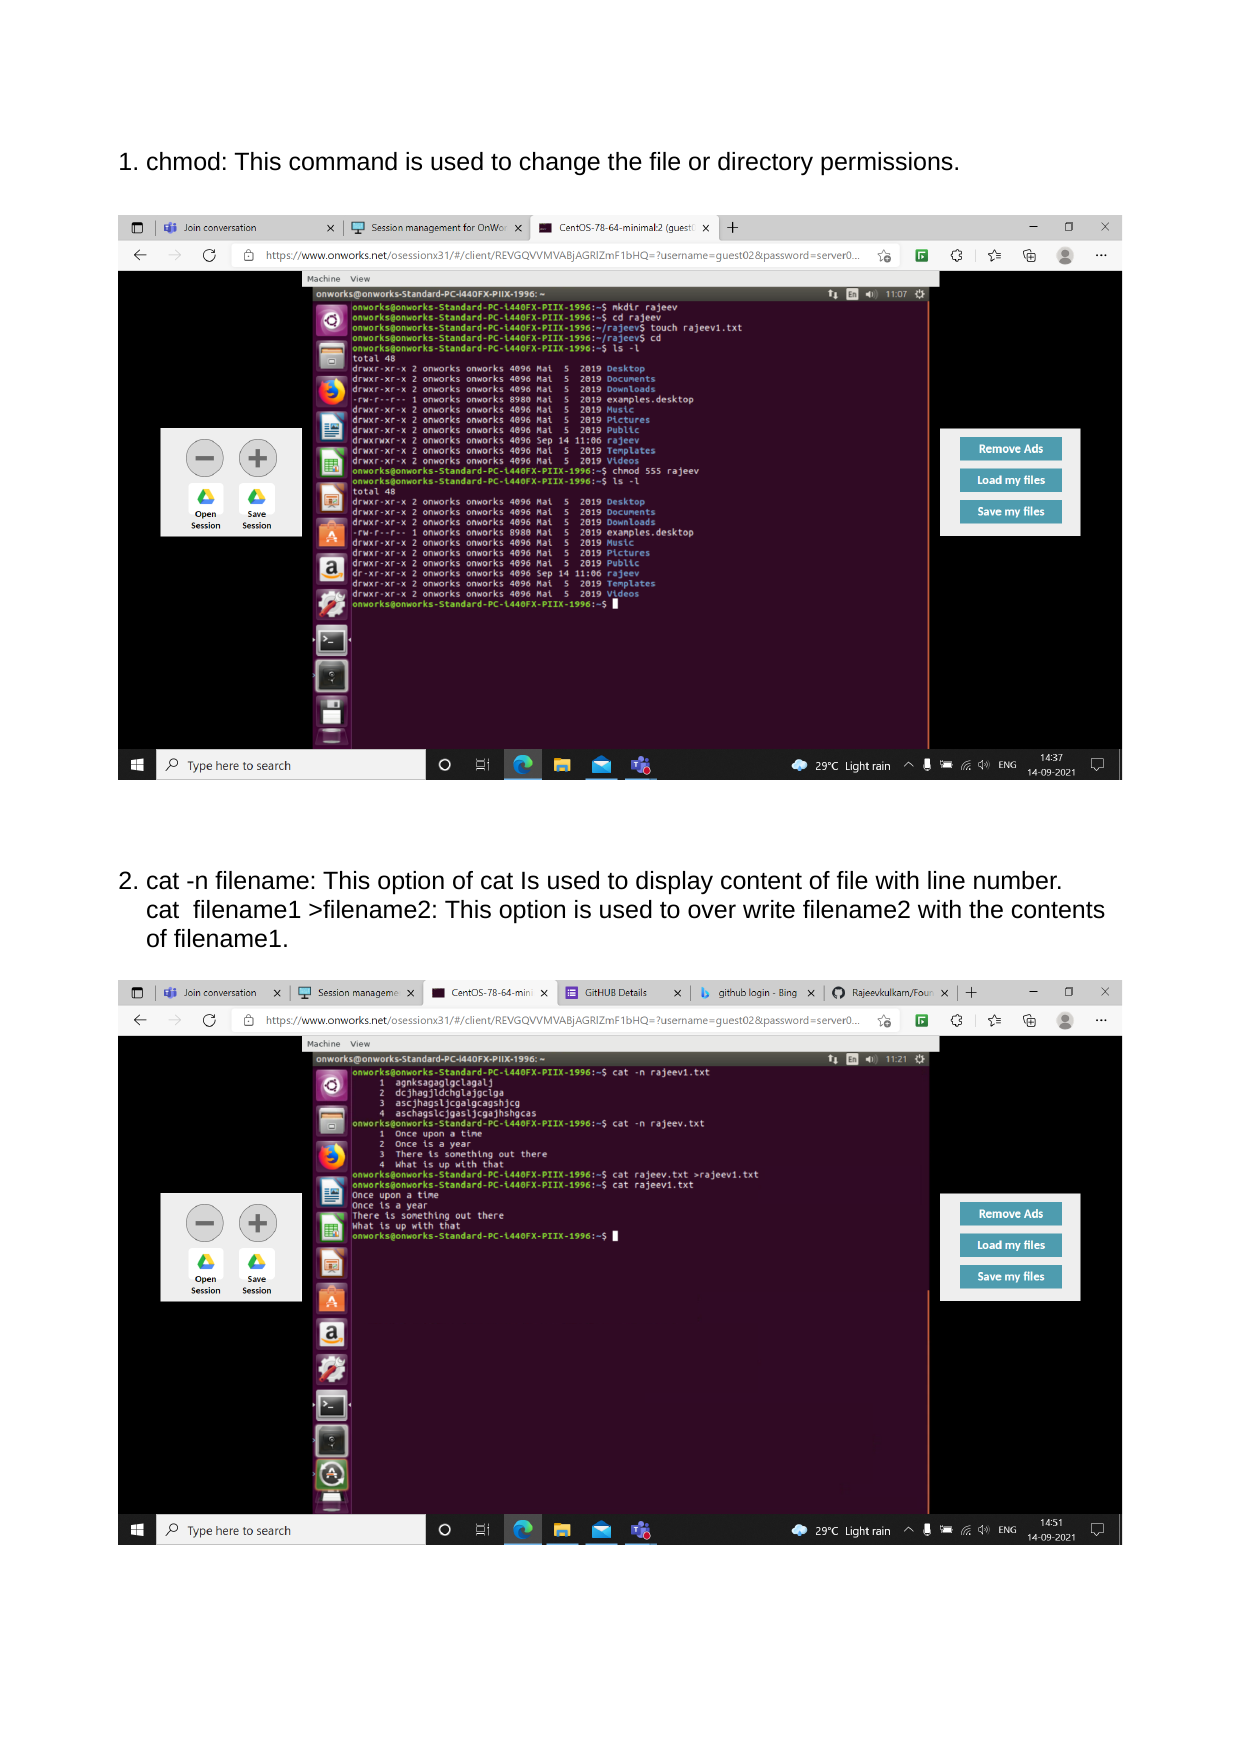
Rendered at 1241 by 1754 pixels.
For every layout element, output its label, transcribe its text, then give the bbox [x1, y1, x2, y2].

picture [118, 980, 1123, 1545]
text 1. chmod: This command is used to change the file or directory permissions. [118, 147, 1122, 176]
text 2. cat -n filename: This option of cat Is used to display content of file with line number. [118, 866, 1122, 895]
picture [118, 215, 1123, 780]
text cat filename1 >filename2: This option is used to over write filename2 with the contents [118, 895, 1122, 924]
text of filename1. [118, 924, 1122, 952]
